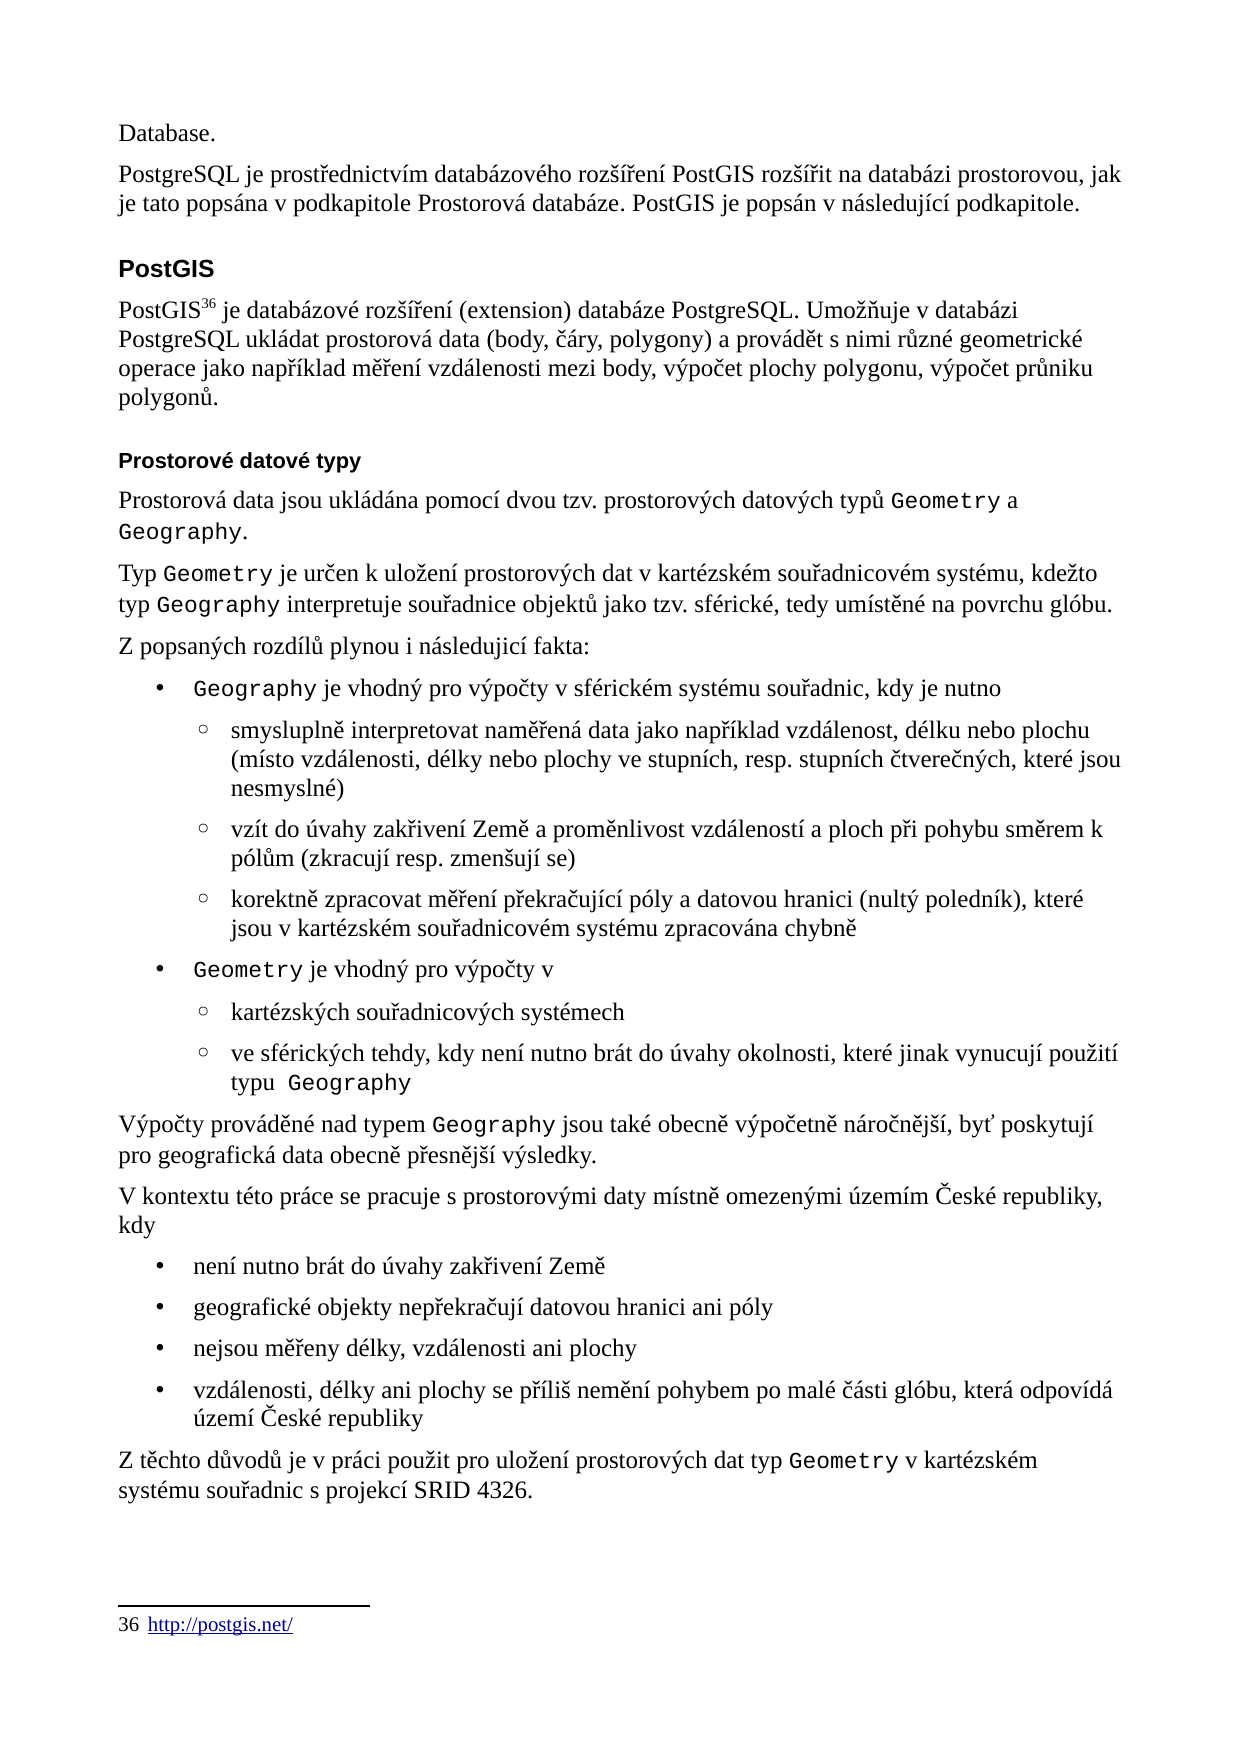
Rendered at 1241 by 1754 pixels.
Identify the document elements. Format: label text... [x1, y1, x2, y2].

list smysluplně interpretovat naměřená data jako například vzdálenost, délku nebo plochu (místo vzdálenosti, délky nebo plochy ve stupních, resp. stupních čtverečných, které jsou nesmyslné) [193, 715, 1122, 802]
text Výpočty prováděné nad typem Geography jsou také obecně výpočetně náročnější, byť poskytují pro geografická data obecně přesnější výsledky. [118, 1109, 1122, 1168]
list vzdálenosti, délky ani plochy se příliš nemění pohybem po malé části glóbu, která odpovídá území České republiky [156, 1375, 1122, 1432]
list Geometry je vhodný pro výpočty v [156, 954, 1122, 984]
subtitle Prostorové datové typy [118, 448, 1122, 473]
list korektně zpracovat měření překračující póly a datovou hranici (nultý poledník), které jsou v kartézském souřadnicovém systému zpracována chybně [193, 884, 1122, 942]
list ve sférických tehdy, kdy není nutno brát do úvahy okolnosti, které jinak vynucují použití typu Geography [193, 1038, 1122, 1097]
text PostGIS je databázové rozšíření (extension) databáze PostgreSQL. Umožňuje v databázi PostgreSQL ukládat prostorová data (body, čáry, polygony) a provádět s nimi různé geometrické operace jako například měření vzdálenosti mezi body, výpočet plochy polygonu, výpočet průniku polygonů. [118, 295, 1122, 410]
list není nutno brát do úvahy zakřivení Země [156, 1251, 1122, 1280]
text http://postgis.net/ [118, 1612, 1122, 1636]
text Z popsaných rozdílů plynou i následujicí fakta: [118, 631, 1122, 660]
text Typ Geometry je určen k uložení prostorových dat v kartézském souřadnicovém systému, kdežto typ Geography interpretuje souřadnice objektů jako tzv. sférické, tedy umístěné na povrchu glóbu. [118, 558, 1122, 619]
text Z těchto důvodů je v práci použit pro uložení prostorových dat typ Geometry v kartézském systému souřadnic s projekcí SRID 4326. [118, 1445, 1122, 1504]
text Prostorová data jsou ukládána pomocí dvou tzv. prostorových datových typů Geometry a Geography. [118, 486, 1122, 546]
text V kontextu této práce se pracuje s prostorovými daty místně omezenými územím České republiky, kdy [118, 1181, 1122, 1238]
list Geography je vhodný pro výpočty v sférickém systému souřadnic, kdy je nutno [156, 673, 1122, 703]
list geografické objekty nepřekračují datovou hranici ani póly [156, 1292, 1122, 1321]
text Database. [118, 118, 1122, 147]
list kartézských souřadnicových systémech [193, 997, 1122, 1026]
list vzít do úvahy zakřivení Země a proměnlivost vzdáleností a ploch při pohybu směrem k pólům (zkracují resp. zmenšují se) [193, 814, 1122, 872]
list nejsou měřeny délky, vzdálenosti ani plochy [156, 1333, 1122, 1362]
text PostgreSQL je prostřednictvím databázového rozšíření PostGIS rozšířit na databázi prostorovou, jak je tato popsána v podkapitole Prostorová databáze. PostGIS je popsán v následující podkapitole. [118, 159, 1122, 217]
subtitle PostGIS [118, 254, 1122, 283]
